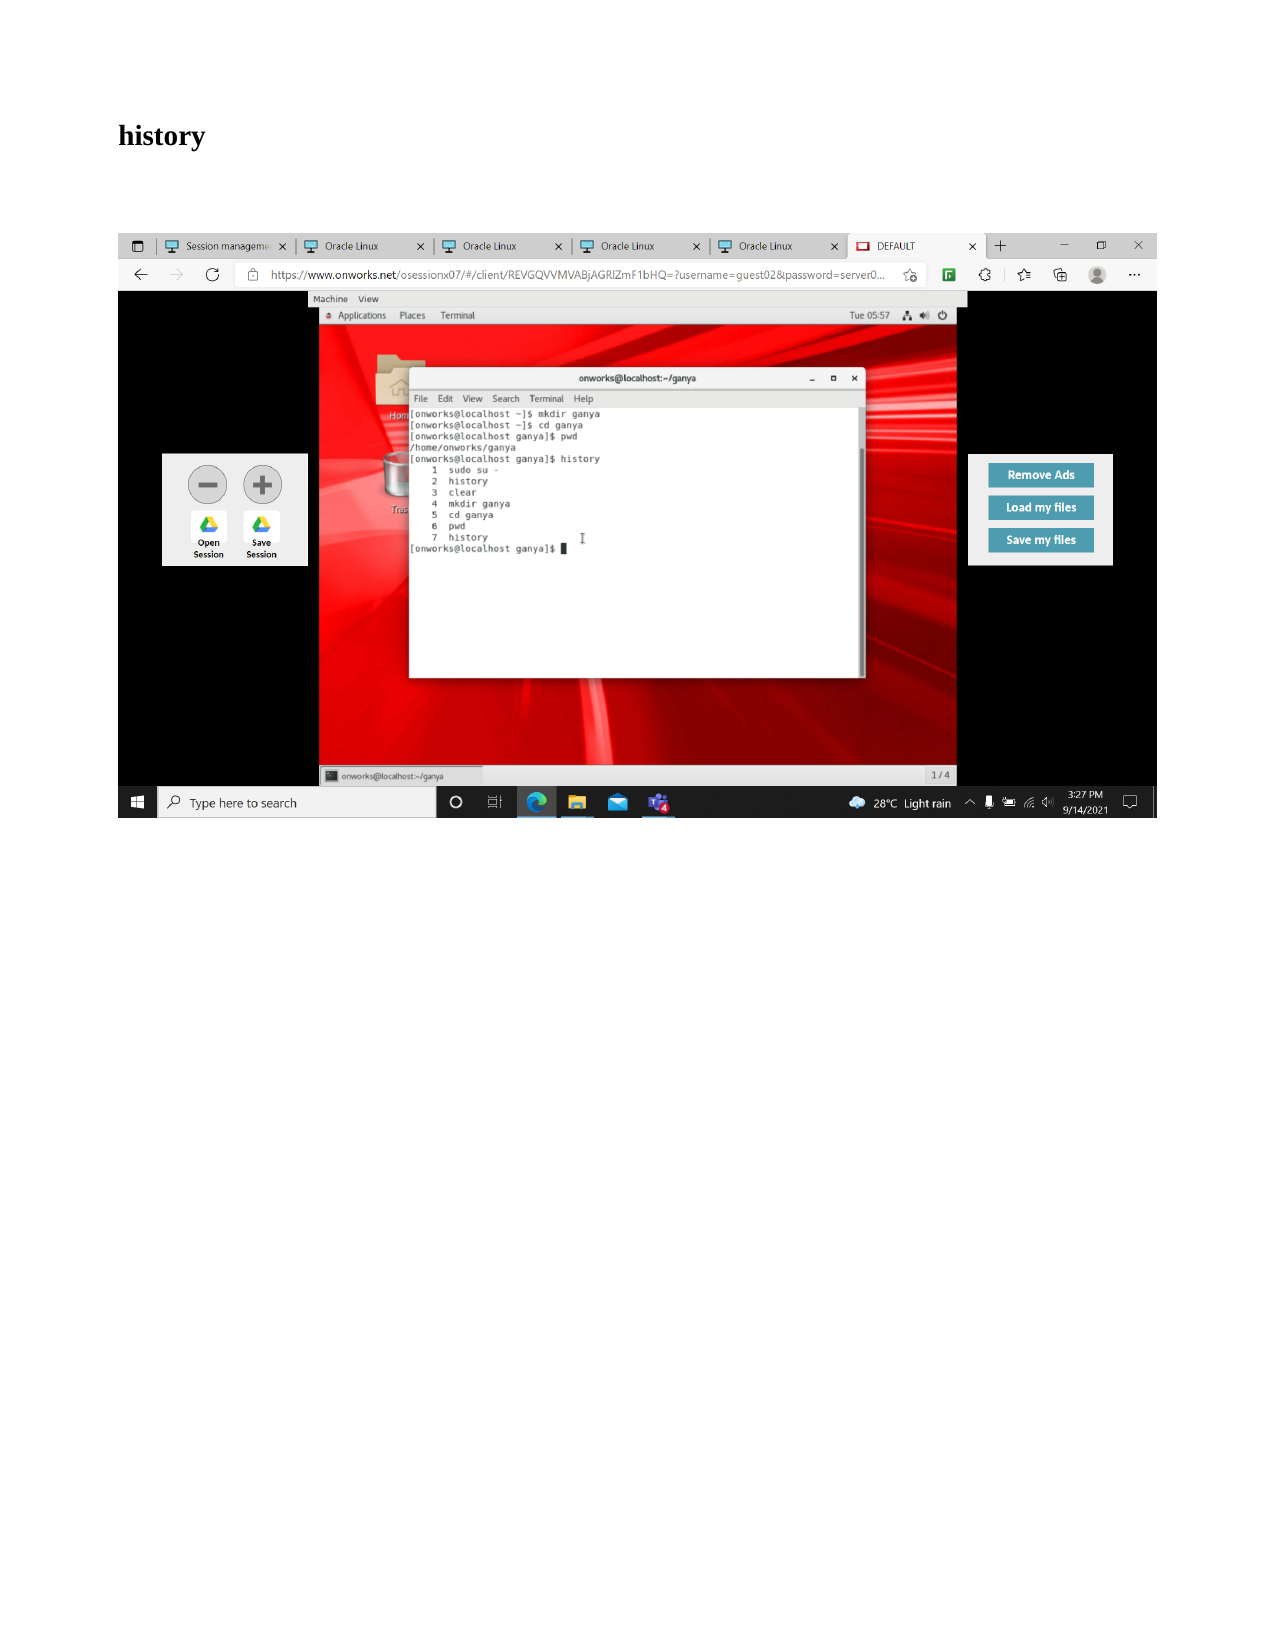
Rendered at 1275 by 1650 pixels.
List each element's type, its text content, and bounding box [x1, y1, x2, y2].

text history [118, 118, 1157, 152]
picture [118, 233, 1157, 818]
